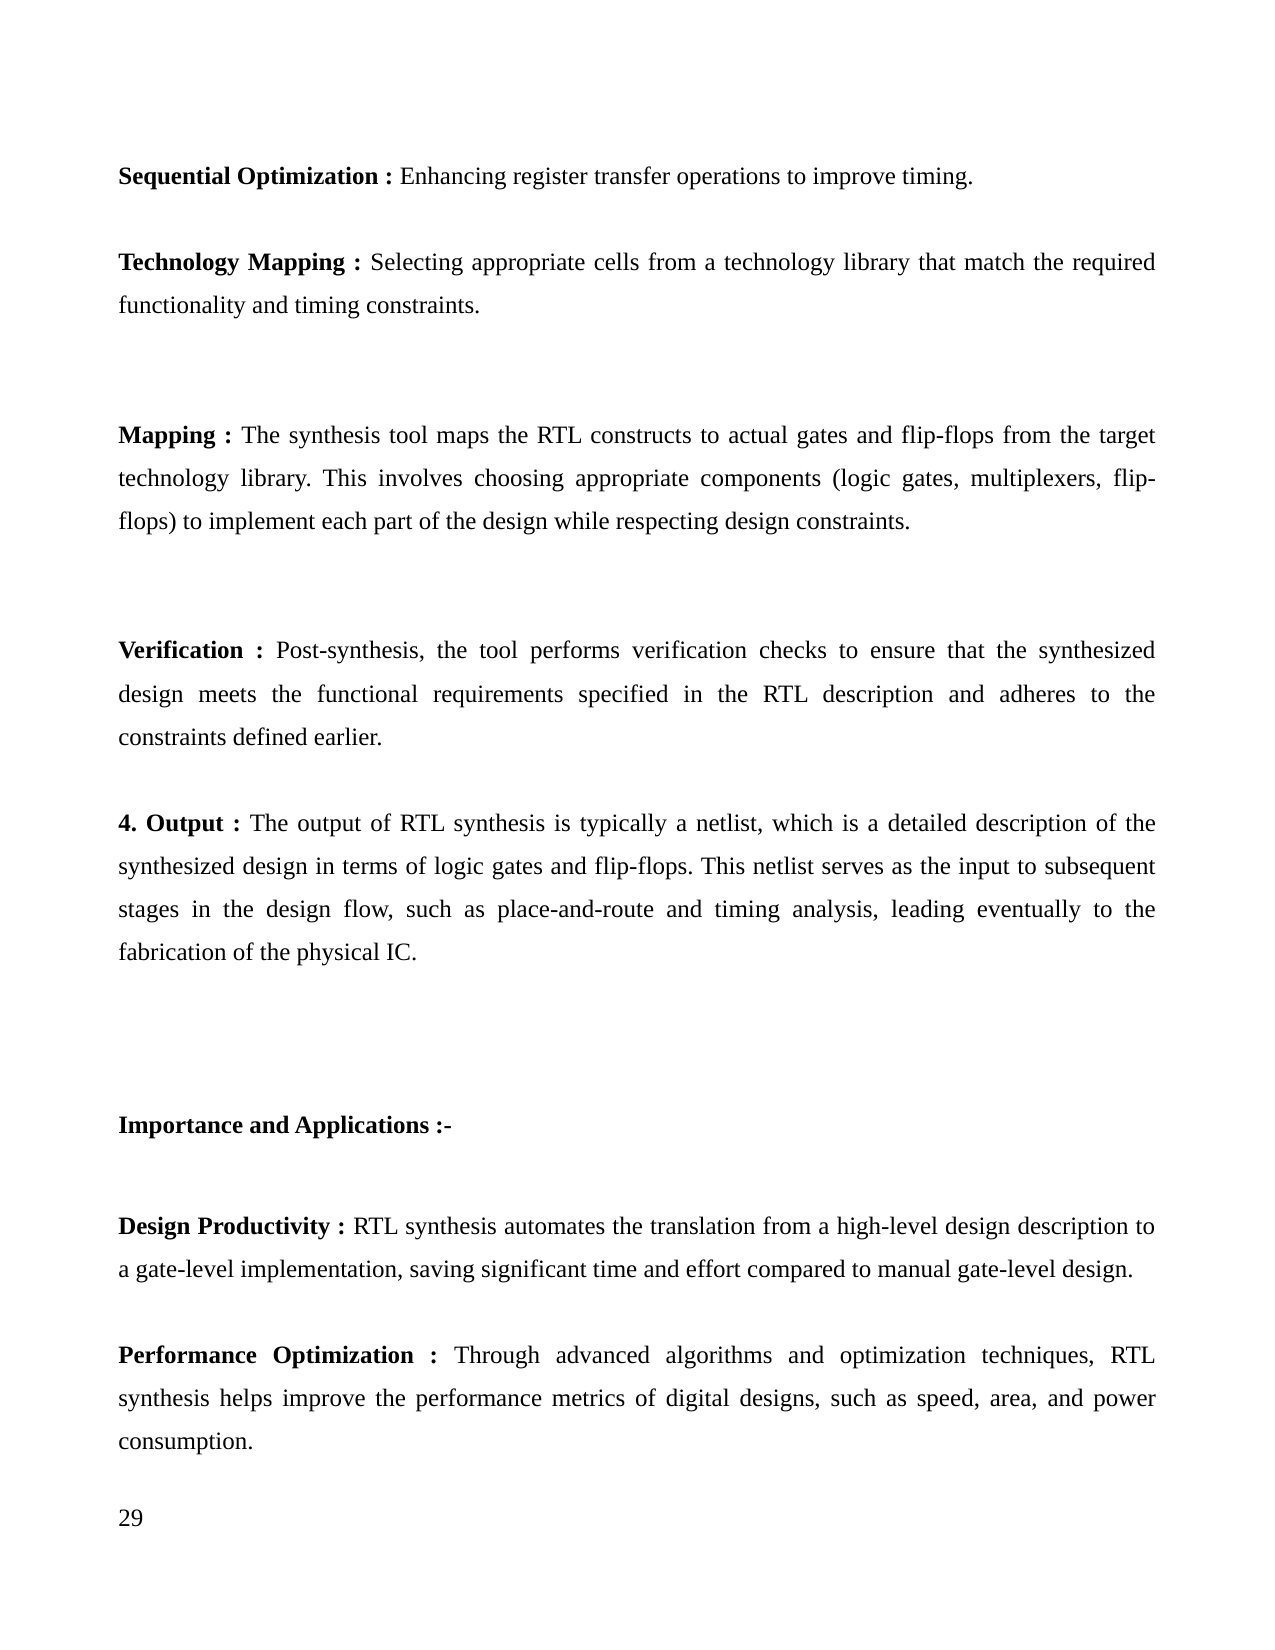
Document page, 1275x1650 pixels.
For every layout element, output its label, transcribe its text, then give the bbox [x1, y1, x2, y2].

text Performance Optimization : Through advanced algorithms and optimization techniques, RTL synthesis helps improve the performance metrics of digital designs, such as speed, area, and power consumption. [118, 1340, 1157, 1455]
text Sequential Optimization : Enhancing register transfer operations to improve timing. [118, 161, 1157, 190]
text Verification : Post-synthesis, the tool performs verification checks to ensure that the synthesized design meets the functional requirements specified in the RTL description and adheres to the constraints defined earlier. [118, 636, 1157, 751]
text Design Productivity : RTL synthesis automates the translation from a high-level design description to a gate-level implementation, saving significant time and effort compared to manual gate-level design. [118, 1211, 1157, 1283]
text Mapping : The synthesis tool maps the RTL constructs to actual gates and flip-flops from the target technology library. This involves choosing appropriate components (logic gates, multiplexers, flip-flops) to implement each part of the design while respecting design constraints. [118, 420, 1157, 535]
text 4. Output : The output of RTL synthesis is typically a netlist, which is a detailed description of the synthesized design in terms of logic gates and flip-flops. This netlist serves as the input to subsequent stages in the design flow, such as place-and-route and timing analysis, leading eventually to the fabrication of the physical IC. [118, 808, 1157, 966]
text Technology Mapping : Selecting appropriate cells from a technology library that match the required functionality and timing constraints. [118, 247, 1157, 319]
text Importance and Applications :- [118, 1110, 1157, 1139]
